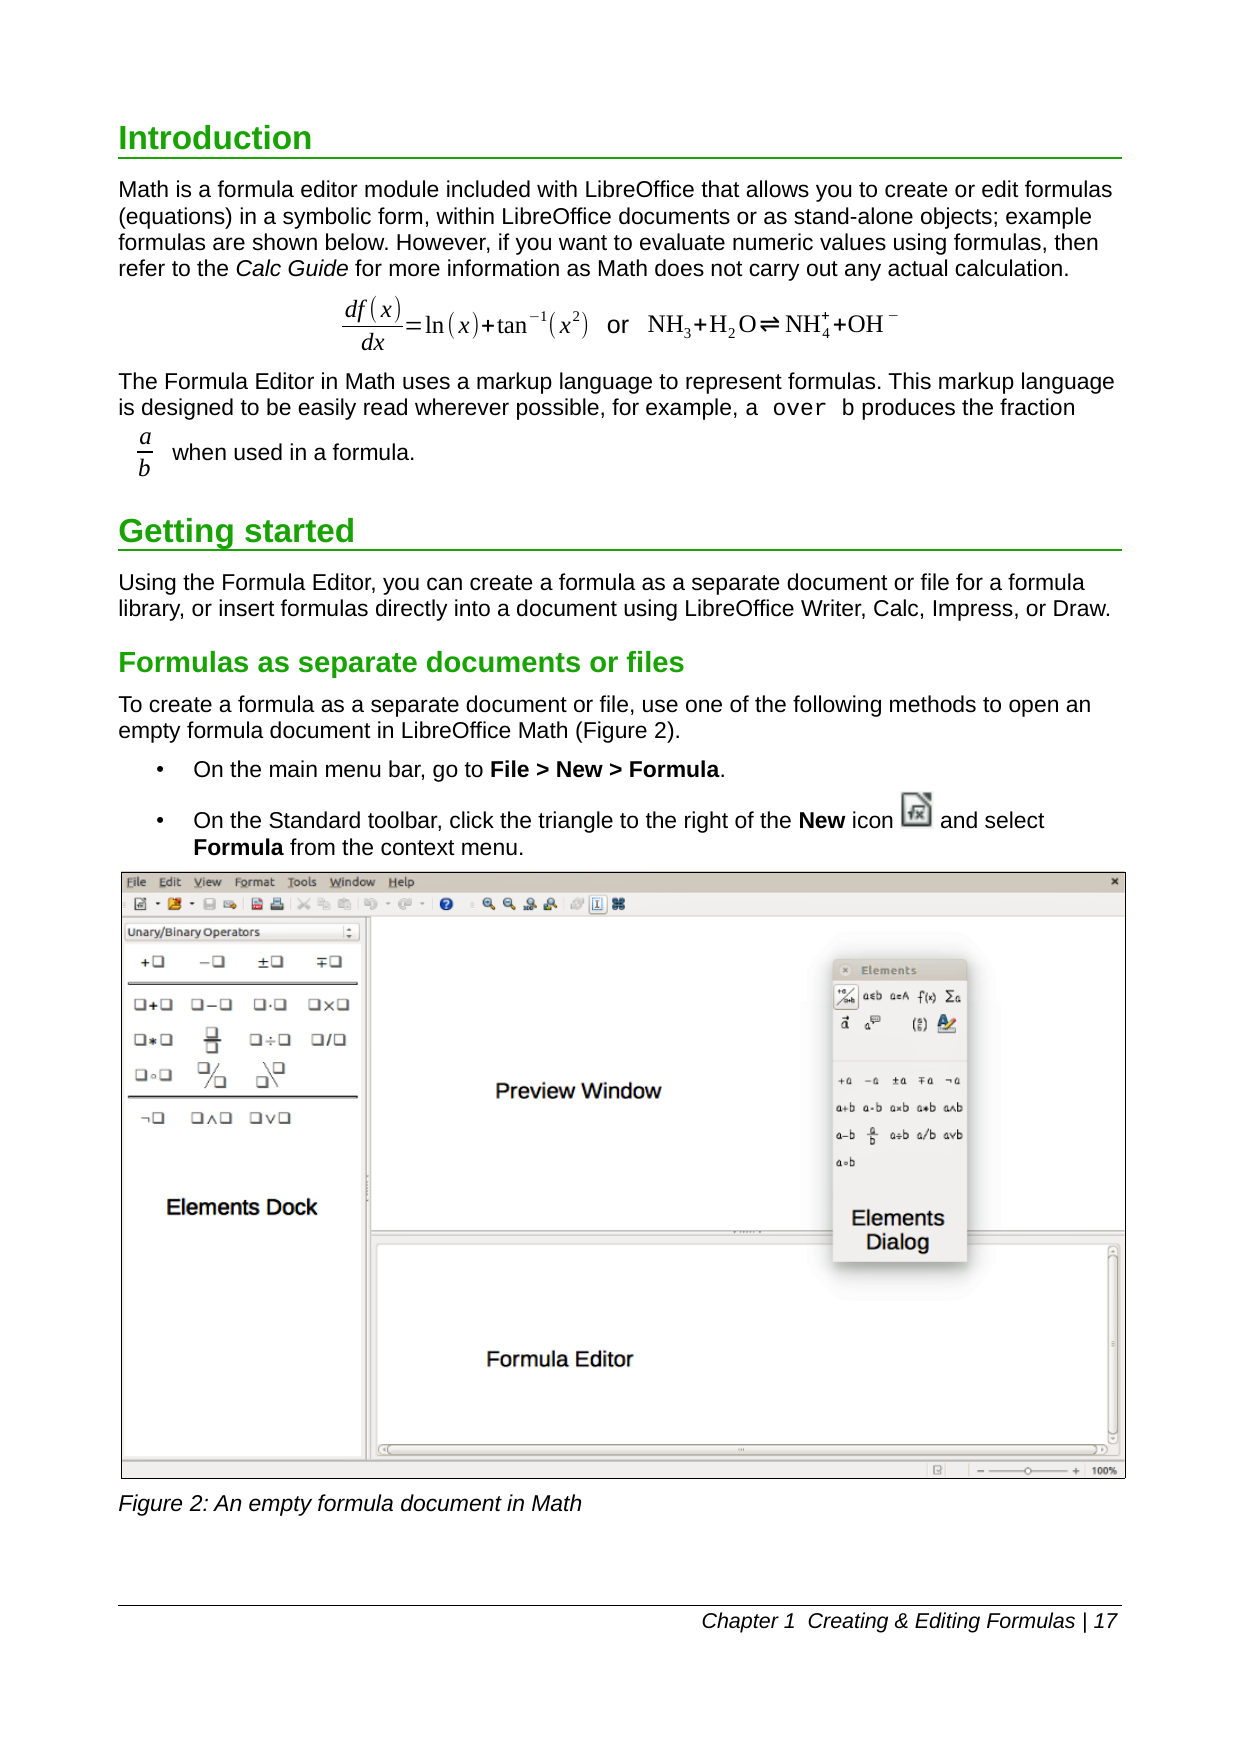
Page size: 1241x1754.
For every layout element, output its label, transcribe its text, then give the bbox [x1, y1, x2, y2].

text The Formula Editor in Math uses a markup language to represent formulas. This markup language is designed to be easily read wherever possible, for example, a over b produces the fractionwhen used in a formula. [118, 368, 1122, 481]
text or [118, 294, 1122, 356]
text Math is a formula editor module included with LibreOffice that allows you to create or edit formulas (equations) in a symbolic form, within LibreOffice documents or as stand-alone objects; example formulas are shown below. However, if you want to evaluate numeric values using formulas, then refer to the Calc Guide for more information as Math does not carry out any actual calculation. [118, 176, 1122, 282]
picture [900, 791, 934, 829]
subtitle Formulas as separate documents or files [118, 645, 1122, 679]
picture [122, 873, 1125, 1478]
text To create a formula as a separate document or file, use one of the following methods to open an empty formula document in LibreOffice Math (Figure 2). [118, 691, 1122, 743]
list On the Standard toolbar, click the triangle to the right of the New icon and select Formula from the context menu. [156, 791, 1122, 860]
subtitle Introduction [118, 118, 1122, 157]
list On the main menu bar, go to File > New > Formula. [156, 756, 1122, 782]
text Figure 2: An empty formula document in Math [118, 1490, 1127, 1516]
subtitle Getting started [118, 511, 1122, 549]
text Using the Formula Editor, you can create a formula as a separate document or file for a formula library, or insert formulas directly into a document using LibreOffice Writer, Calc, Impress, or Draw. [118, 569, 1122, 622]
